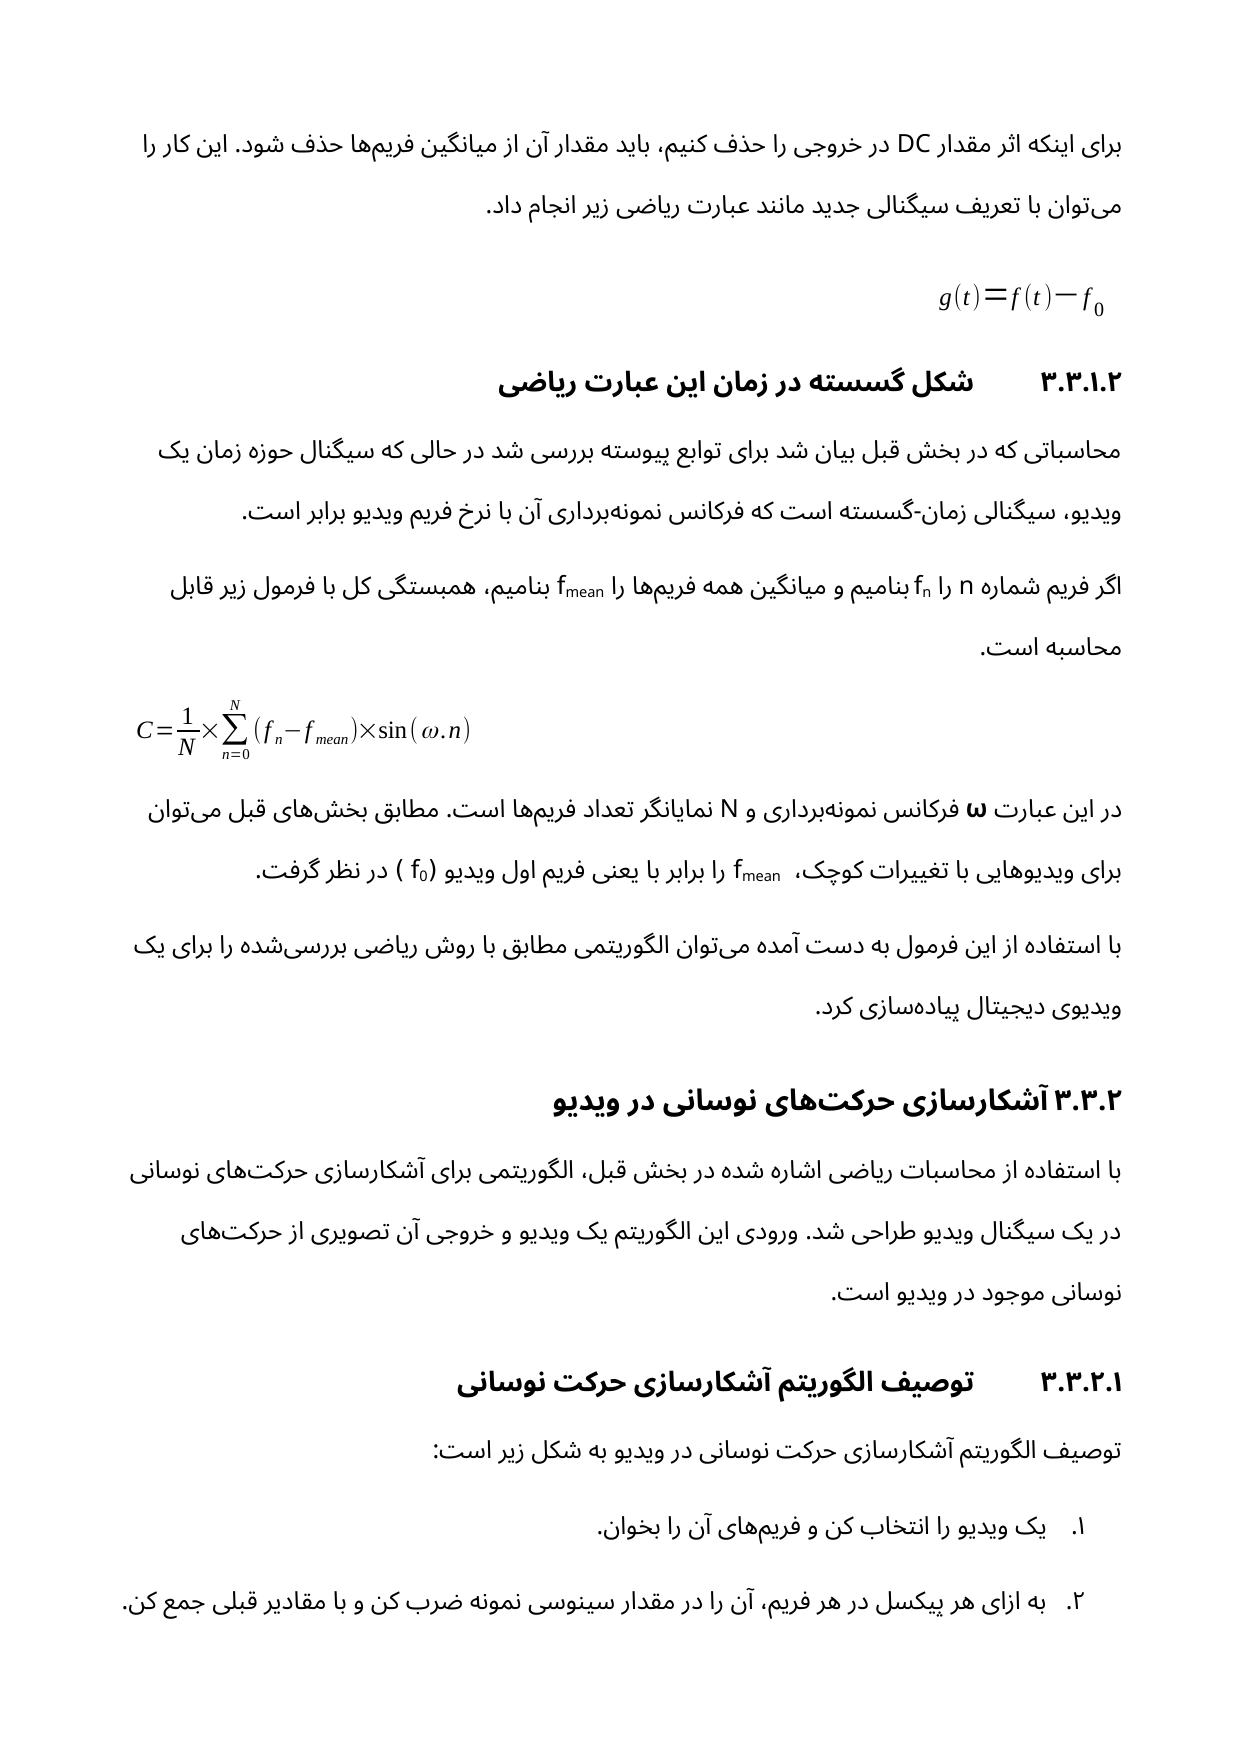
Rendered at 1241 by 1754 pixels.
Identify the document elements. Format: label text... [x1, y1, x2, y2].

text برای اینکه اثر مقدار DC در خروجی را حذف کنیم، باید مقدار آن از میانگین فریم‌ها حذف شود. این کار را می‌توان با تعریف سیگنالی جدید مانند عبارت ریاضی زیر انجام داد. [118, 118, 1122, 232]
subtitle شکل گسسته در زمان این عبارت ریاضی [118, 353, 1122, 411]
text محاسباتی که در بخش قبل بیان شد برای توابع پیوسته بررسی شد در حالی که سیگنال حوزه زمان یک ویدیو، سیگنالی زمان-گسسته است که فرکانس نمونه‌برداری آن با نرخ فریم ویدیو برابر است. [118, 424, 1122, 537]
text توصیف الگوریتم آشکارسازی حرکت نوسانی در ویدیو به شکل زیر است: [118, 1424, 1122, 1477]
subtitle آشکارسازی حرکت‌های نوسانی در ویدیو [118, 1070, 1122, 1132]
text اگر فریم شماره n را fn بنامیم و میانگین همه فریم‌ها را fmean بنامیم، همبستگی کل با فرمول زیر قابل محاسبه است. [118, 560, 1122, 673]
list به ازای هر پیکسل در هر فریم، آن را در مقدار سینوسی نمونه ضرب کن و با مقادیر قبلی جمع کن. [118, 1575, 1084, 1628]
text با استفاده از این فرمول به دست آمده می‌توان الگوریتمی مطابق با روش ریاضی بررسی‌شده را برای یک ویدیوی دیجیتال پیاده‌سازی کرد. [118, 919, 1122, 1033]
list یک ویدیو را انتخاب کن و فریم‌های آن را بخوان. [118, 1500, 1084, 1553]
subtitle توصیف الگوریتم آشکارسازی حرکت نوسانی [118, 1353, 1122, 1412]
text در این عبارت ω فرکانس نمونه‌برداری و N نمایانگر تعداد فریم‌ها است. مطابق بخش‌های قبل می‌توان برای ویدیوهایی با تغییرات کوچک، fmean را برابر با یعنی فریم اول ویدیو (f0 ) در نظر گرفت. [118, 783, 1122, 897]
text با استفاده از محاسبات ریاضی اشاره شده در بخش قبل، الگوریتمی برای آشکارسازی حرکت‌های نوسانی در یک سیگنال ویدیو طراحی شد. ورودی این الگوریتم یک ویدیو و خروجی آن تصویری از حرکت‌های نوسانی موجود در ویدیو است. [118, 1144, 1122, 1318]
